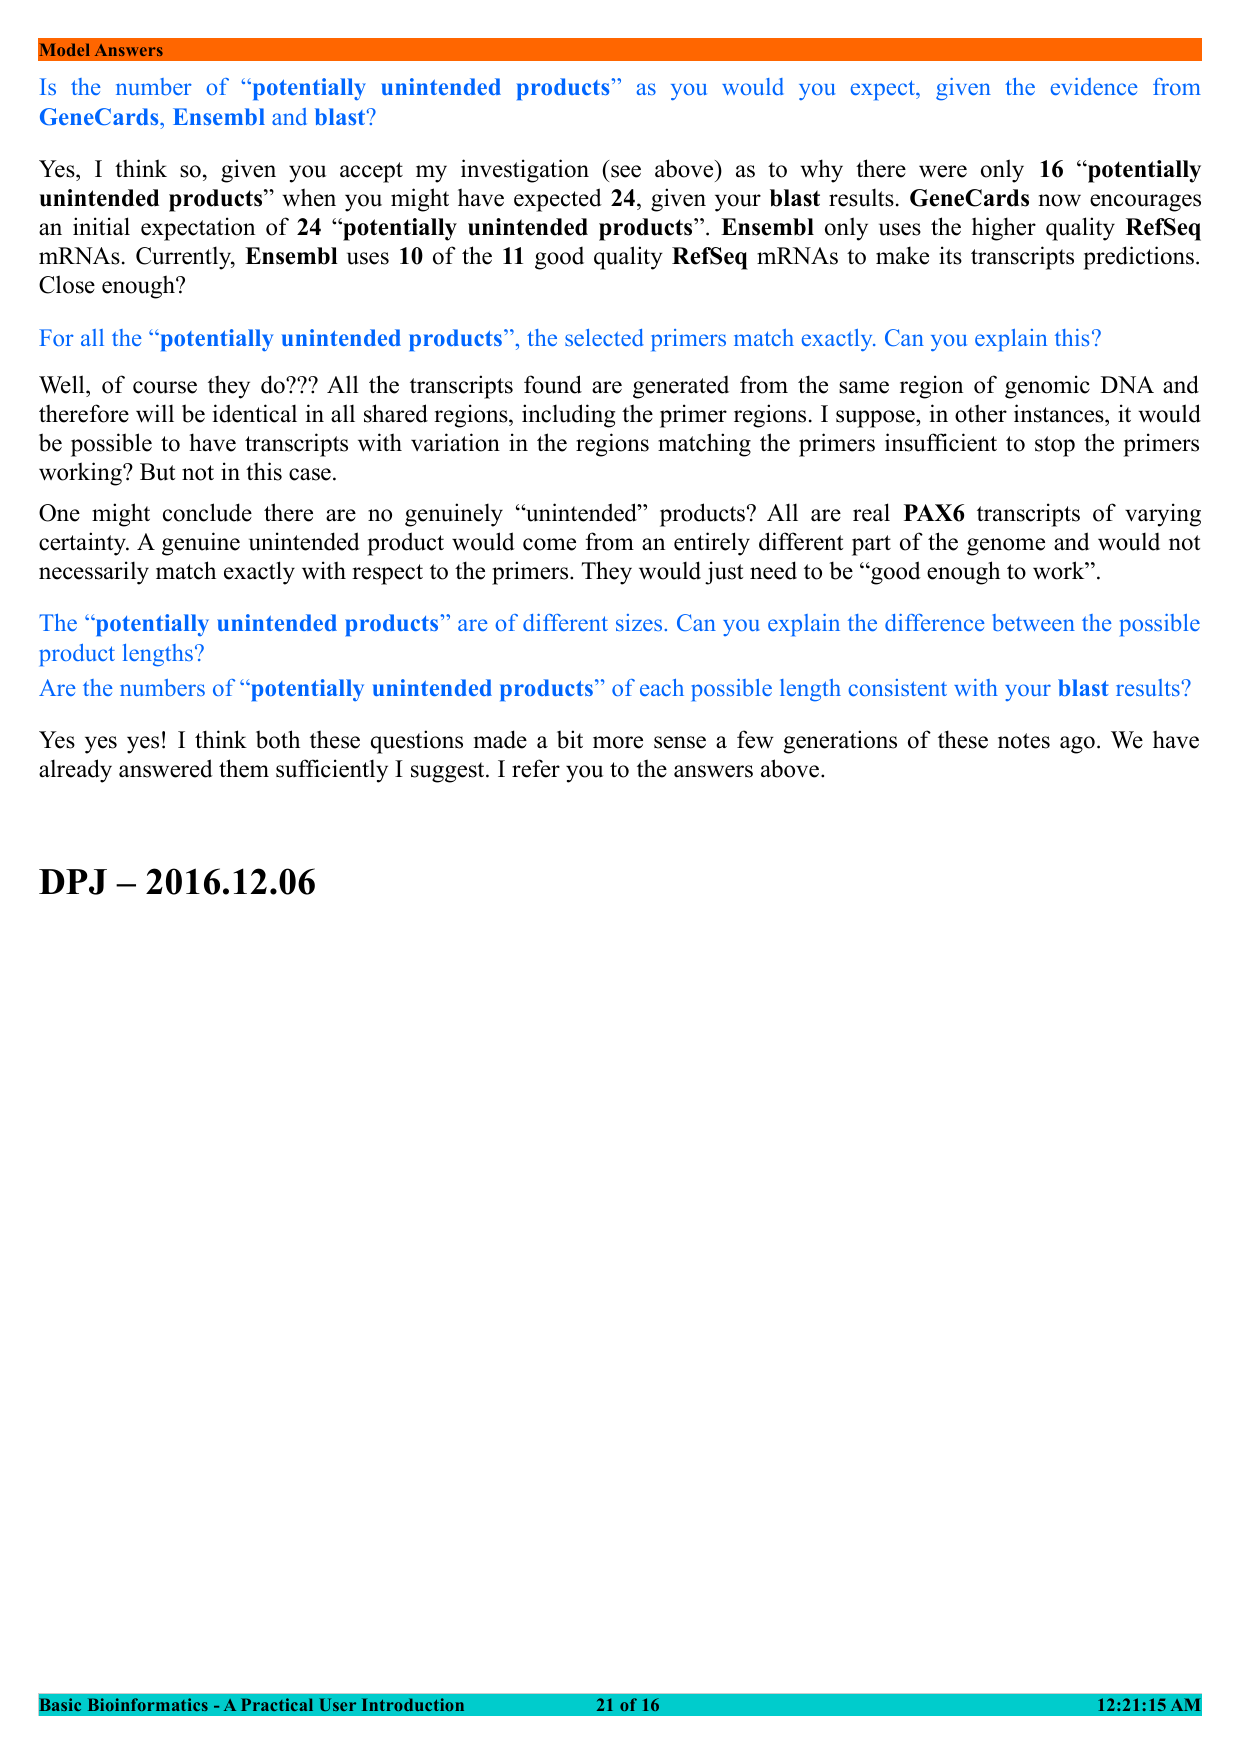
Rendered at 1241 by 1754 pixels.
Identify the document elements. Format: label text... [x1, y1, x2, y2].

text Yes, I think so, given you accept my investigation (see above) as to why there were only 16 “potentially unintended products” when you might have expected 24, given your blast results. GeneCards now encourages an initial expectation of 24 “potentially unintended products”. Ensembl only uses the higher quality RefSeq mRNAs. Currently, Ensembl uses 10 of the 11 good quality RefSeq mRNAs to make its transcripts predictions. Close enough? [38, 154, 1202, 299]
text The “potentially unintended products” are of different sizes. Can you explain the difference between the possible product lengths? [38, 608, 1202, 666]
text For all the “potentially unintended products”, the selected primers match exactly. Can you explain this? [38, 323, 1202, 352]
text Well, of course they do??? All the transcripts found are generated from the same region of genomic DNA and therefore will be identical in all shared regions, including the primer regions. I suppose, in other instances, it would be possible to have transcripts with variation in the regions matching the primers insufficient to stop the primers working? But not in this case. [38, 369, 1202, 486]
text Yes yes yes! I think both these questions made a bit more sense a few generations of these notes ago. We have already answered them sufficiently I suggest. I refer you to the answers above. [38, 725, 1202, 783]
text One might conclude there are no genuinely “unintended” products? All are real PAX6 transcripts of varying certainty. A genuine unintended product would come from an entirely different part of the genome and would not necessarily match exactly with respect to the primers. They would just need to be “good enough to work”. [38, 498, 1202, 585]
text Is the number of “potentially unintended products” as you would you expect, given the evidence from GeneCards, Ensembl and blast? [38, 72, 1202, 130]
text Are the numbers of “potentially unintended products” of each possible length consistent with your blast results? [38, 672, 1202, 701]
text DPJ – 2016.12.06 [38, 859, 1202, 902]
